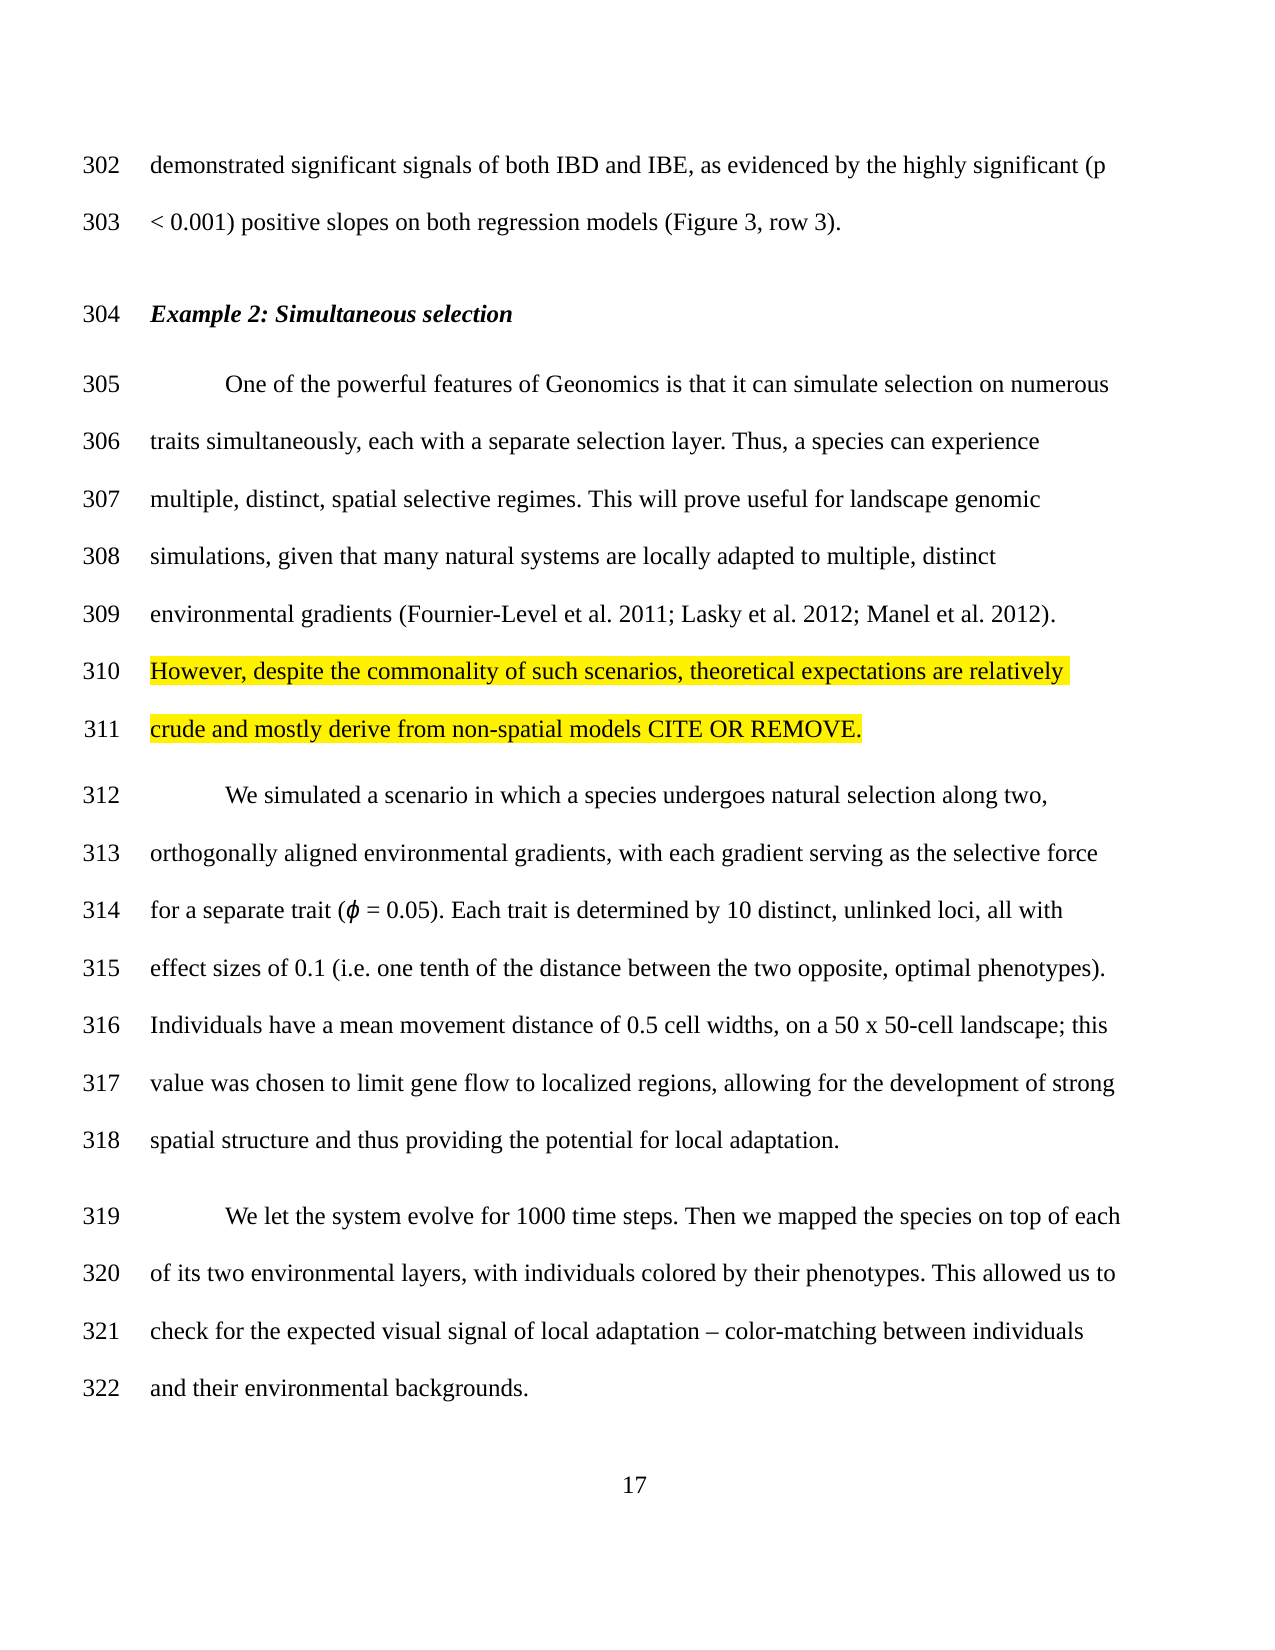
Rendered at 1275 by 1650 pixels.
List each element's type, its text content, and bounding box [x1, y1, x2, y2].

text We let the system evolve for 1000 time steps. Then we mapped the species on top of each of its two environmental layers, with individuals colored by their phenotypes. This allowed us to check for the expected visual signal of local adaptation – color-matching between individuals and their environmental backgrounds. [150, 1201, 1125, 1402]
text demonstrated significant signals of both IBD and IBE, as evidenced by the highly significant (p < 0.001) positive slopes on both regression models (Figure 3, row 3). [150, 150, 1125, 236]
text One of the powerful features of Geonomics is that it can simulate selection on numerous traits simultaneously, each with a separate selection layer. Thus, a species can experience multiple, distinct, spatial selective regimes. This will prove useful for landscape genomic simulations, given that many natural systems are locally adapted to multiple, distinct environmental gradients (Fournier-Level et al. 2011; Lasky et al. 2012; Manel et al. 2012). However, despite the commonality of such scenarios, theoretical expectations are relatively crude and mostly derive from non-spatial models CITE OR REMOVE. [150, 369, 1125, 743]
text We simulated a scenario in which a species undergoes natural selection along two, orthogonally aligned environmental gradients, with each gradient serving as the selective force for a separate trait (ɸ = 0.05). Each trait is determined by 10 distinct, unlinked loci, all with effect sizes of 0.1 (i.e. one tenth of the distance between the two opposite, optimal phenotypes). Individuals have a mean movement distance of 0.5 cell widths, on a 50 x 50-cell landscape; this value was chosen to limit gene flow to localized regions, allowing for the development of strong spatial structure and thus providing the potential for local adaptation. [150, 780, 1125, 1154]
subtitle Example 2: Simultaneous selection [150, 299, 1125, 328]
